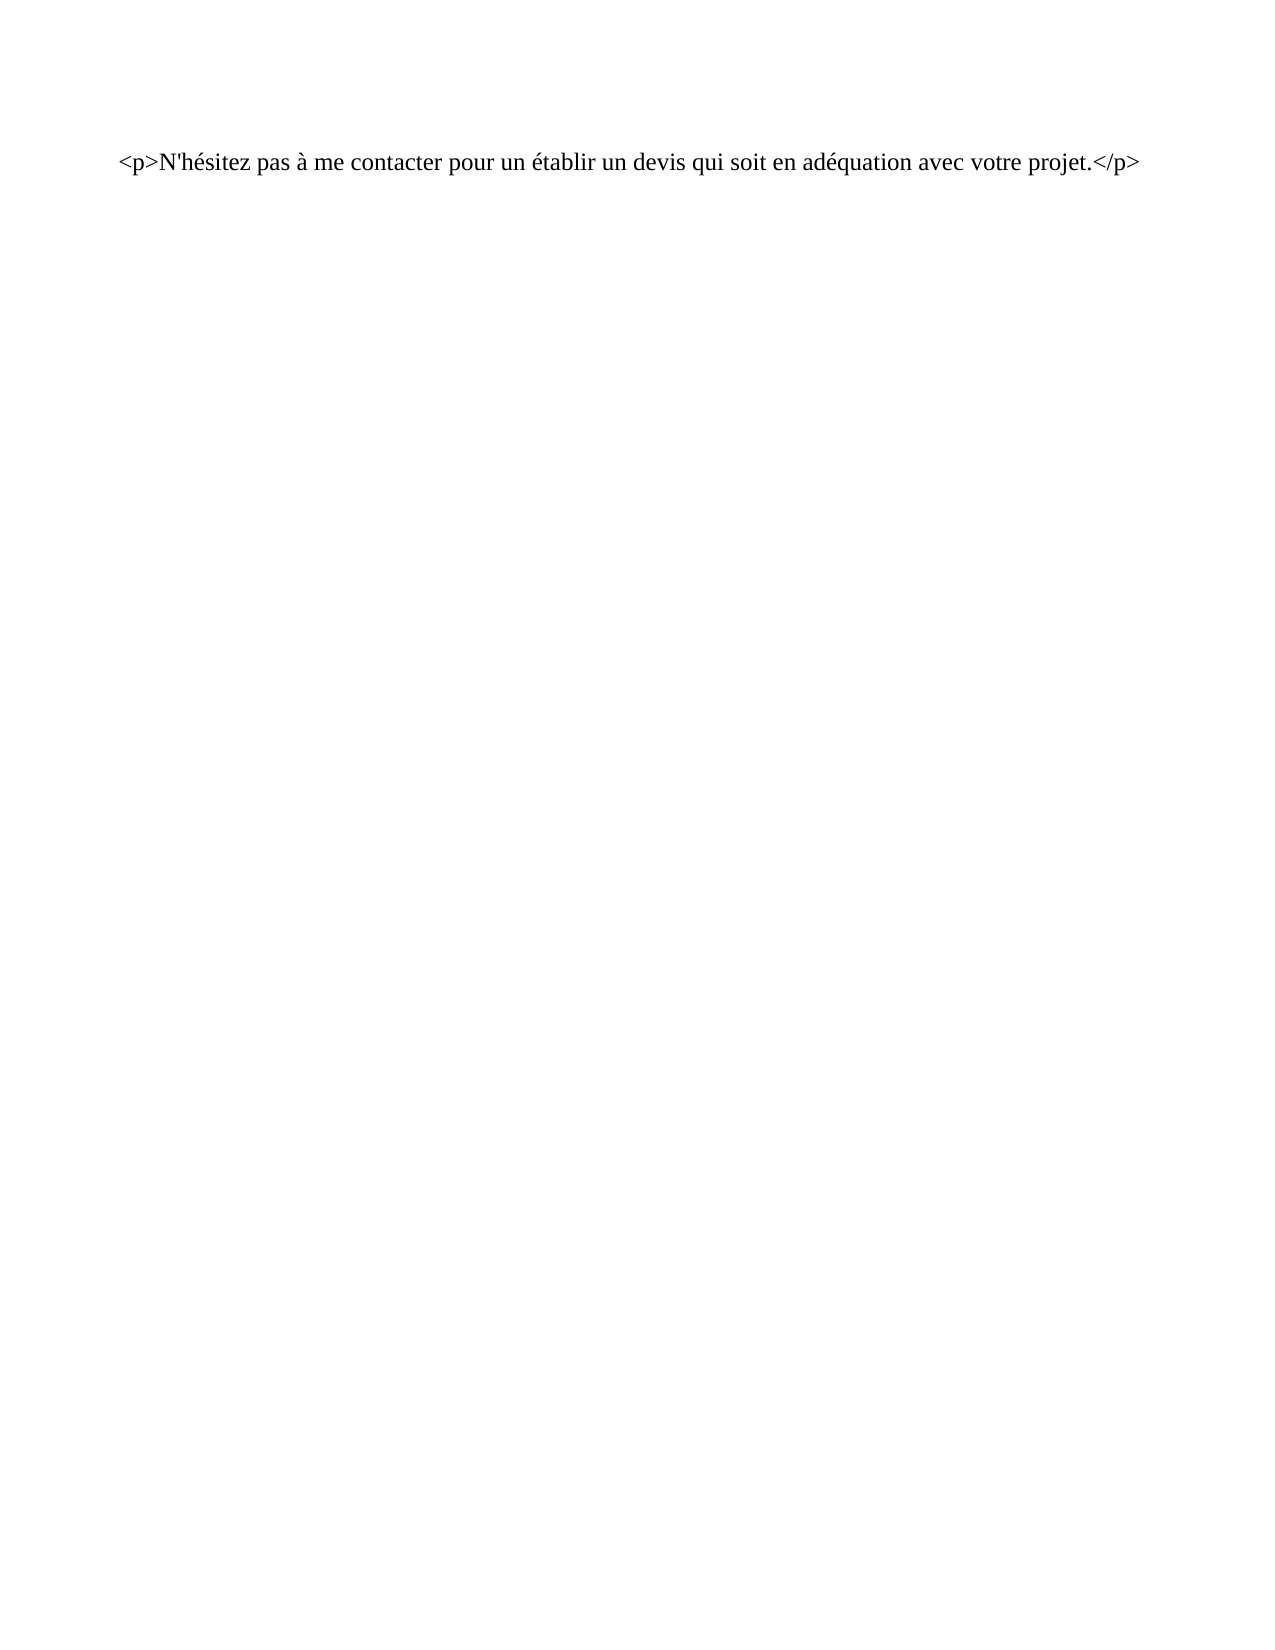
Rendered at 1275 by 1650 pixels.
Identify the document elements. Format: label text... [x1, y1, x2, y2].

text <p>N'hésitez pas à me contacter pour un établir un devis qui soit en adéquation avec votre projet.</p> [118, 147, 1157, 176]
